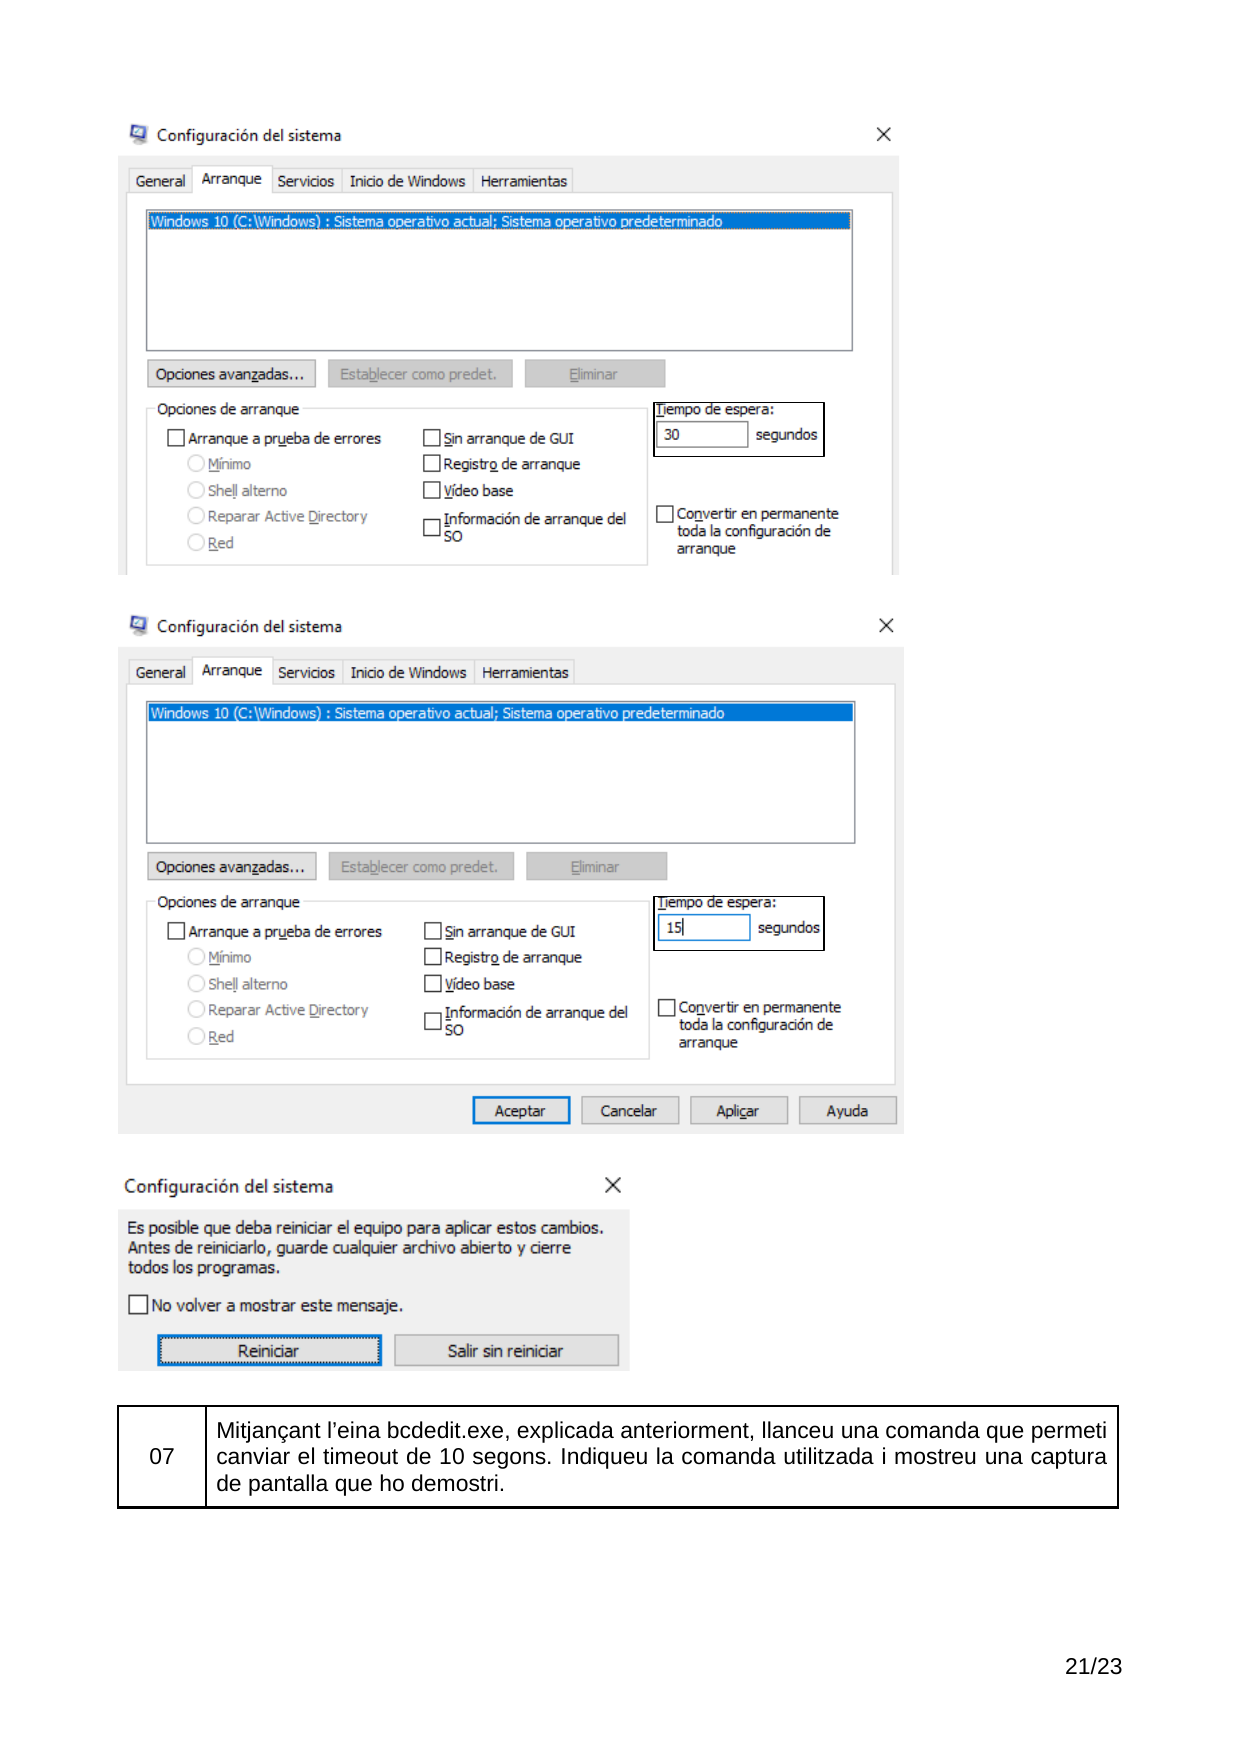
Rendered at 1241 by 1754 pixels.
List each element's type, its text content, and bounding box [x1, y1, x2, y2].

picture [118, 118, 900, 575]
table_header Mitjançant l’eina bcdedit.exe, explicada anteriorment, llanceu una comanda que permeti canviar el timeout de 10 segons. Indiqueu la comanda utilitzada i mostreu una captura de pantalla que ho demostri. [207, 1407, 1117, 1506]
picture [118, 608, 904, 1134]
picture [118, 1167, 630, 1371]
table_header 07 [119, 1407, 205, 1506]
